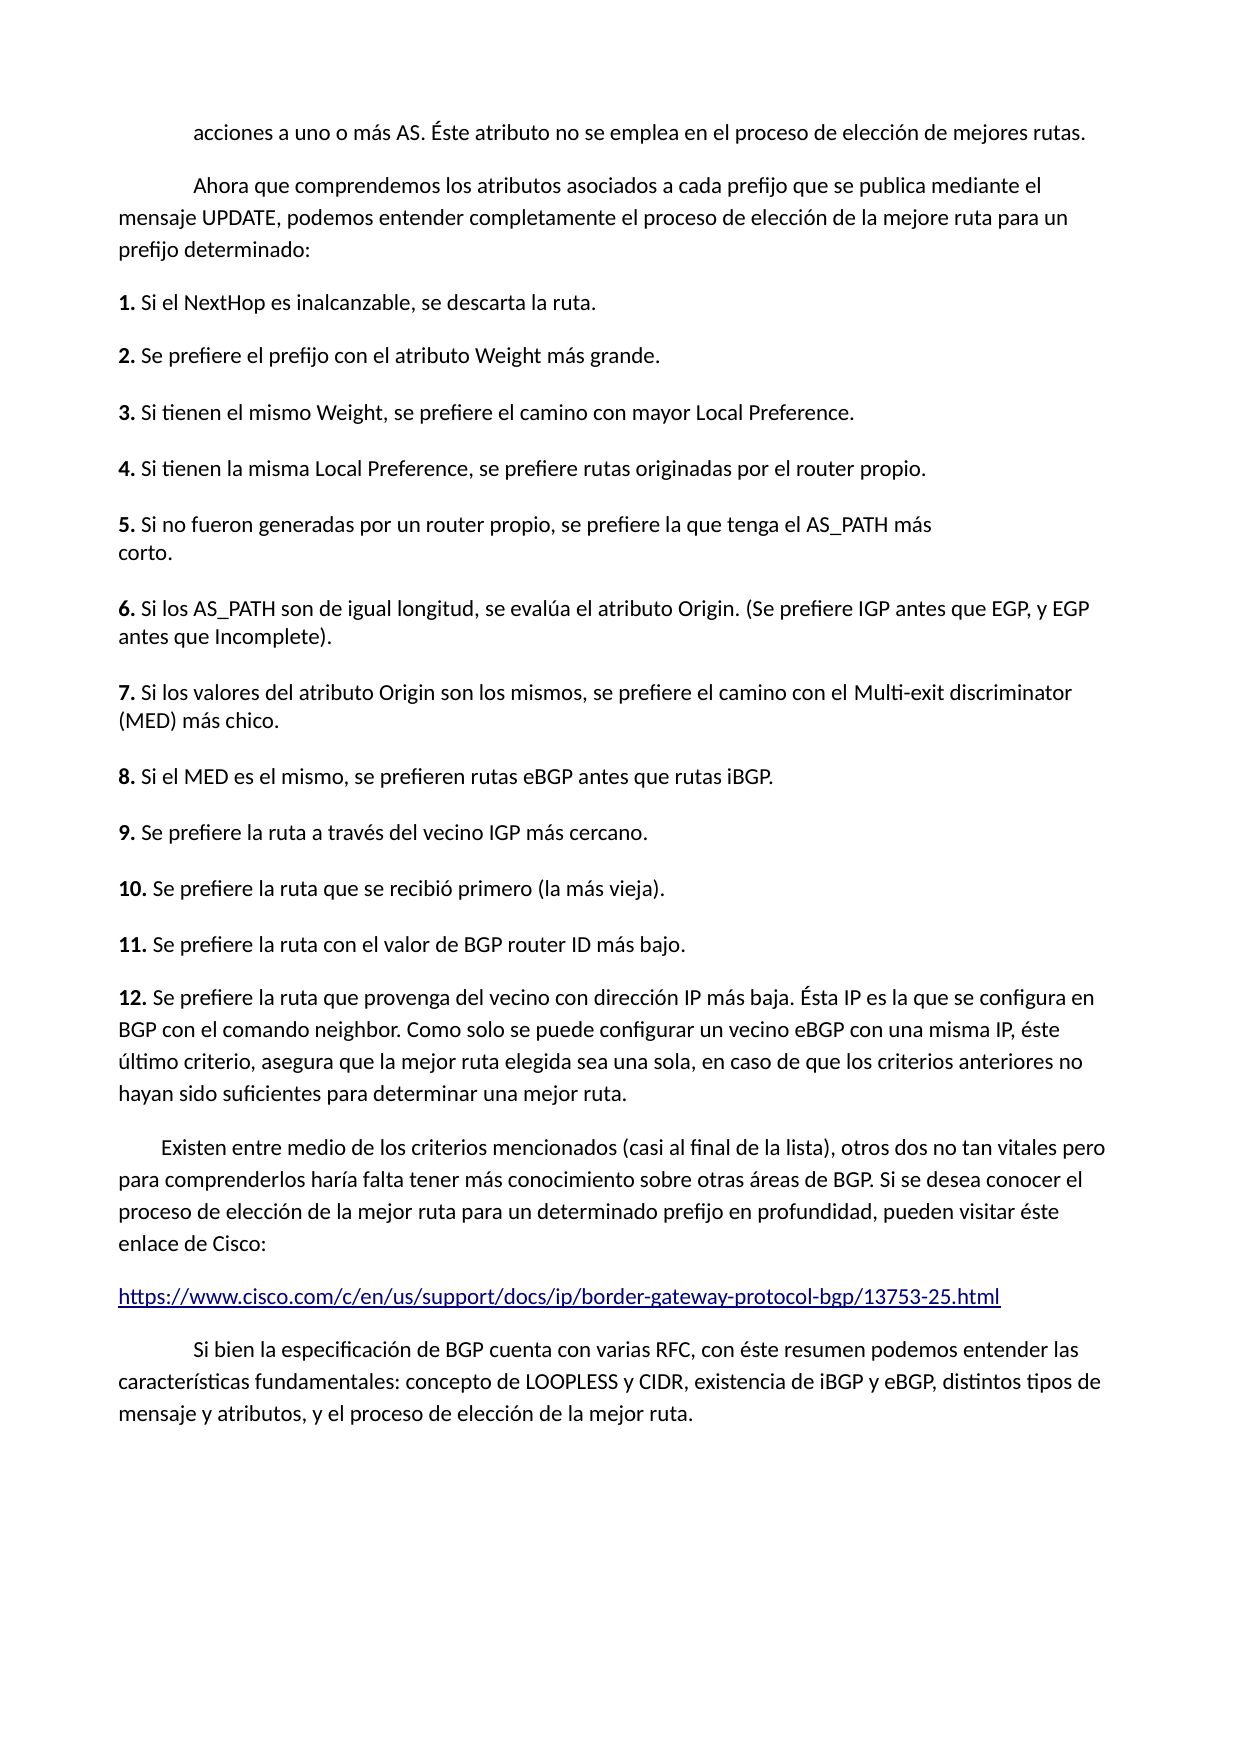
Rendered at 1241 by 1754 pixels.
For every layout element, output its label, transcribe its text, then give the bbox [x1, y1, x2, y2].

text 4. Si tienen la misma Local Preference, se prefiere rutas originadas por el router propio. [118, 454, 1122, 482]
text 3. Si tienen el mismo Weight, se prefiere el camino con mayor Local Preference. [118, 398, 1122, 426]
text corto. [118, 538, 1122, 566]
list acciones a uno o más AS. Éste atributo no se emplea en el proceso de elección de mejores rutas. [156, 118, 1122, 146]
text 7. Si los valores del atributo Origin son los mismos, se prefiere el camino con el Multi-exit discriminator (MED) más chico. [118, 678, 1122, 734]
text 9. Se prefiere la ruta a través del vecino IGP más cercano. [118, 818, 1122, 846]
text 10. Se prefiere la ruta que se recibió primero (la más vieja). [118, 874, 1122, 902]
text Existen entre medio de los criterios mencionados (casi al final de la lista), otros dos no tan vitales pero para comprenderlos haría falta tener más conocimiento sobre otras áreas de BGP. Si se desea conocer el proceso de elección de la mejor ruta para un determinado prefijo en profundidad, pueden visitar éste enlace de Cisco: [118, 1133, 1122, 1257]
text 1. Si el NextHop es inalcanzable, se descarta la ruta. [118, 288, 1122, 317]
text 12. Se prefiere la ruta que provenga del vecino con dirección IP más baja. Ésta IP es la que se configura en BGP con el comando neighbor. Como solo se puede configurar un vecino eBGP con una misma IP, éste último criterio, asegura que la mejor ruta elegida sea una sola, en caso de que los criterios anteriores no hayan sido suficientes para determinar una mejor ruta. [118, 983, 1122, 1108]
text 8. Si el MED es el mismo, se prefieren rutas eBGP antes que rutas iBGP. [118, 762, 1122, 790]
text Si bien la especificación de BGP cuenta con varias RFC, con éste resumen podemos entender las características fundamentales: concepto de LOOPLESS y CIDR, existencia de iBGP y eBGP, distintos tipos de mensaje y atributos, y el proceso de elección de la mejor ruta. [118, 1335, 1122, 1428]
text Ahora que comprendemos los atributos asociados a cada prefijo que se publica mediante el mensaje UPDATE, podemos entender completamente el proceso de elección de la mejore ruta para un prefijo determinado: [118, 171, 1122, 263]
text https://www.cisco.com/c/en/us/support/docs/ip/border-gateway-protocol-bgp/13753-25.html [118, 1282, 1122, 1310]
text 6. Si los AS_PATH son de igual longitud, se evalúa el atributo Origin. (Se prefiere IGP antes que EGP, y EGP antes que Incomplete). [118, 594, 1122, 650]
text 5. Si no fueron generadas por un router propio, se prefiere la que tenga el AS_PATH más [118, 510, 1122, 538]
text 11. Se prefiere la ruta con el valor de BGP router ID más bajo. [118, 930, 1122, 958]
text 2. Se prefiere el prefijo con el atributo Weight más grande. [118, 342, 1122, 369]
